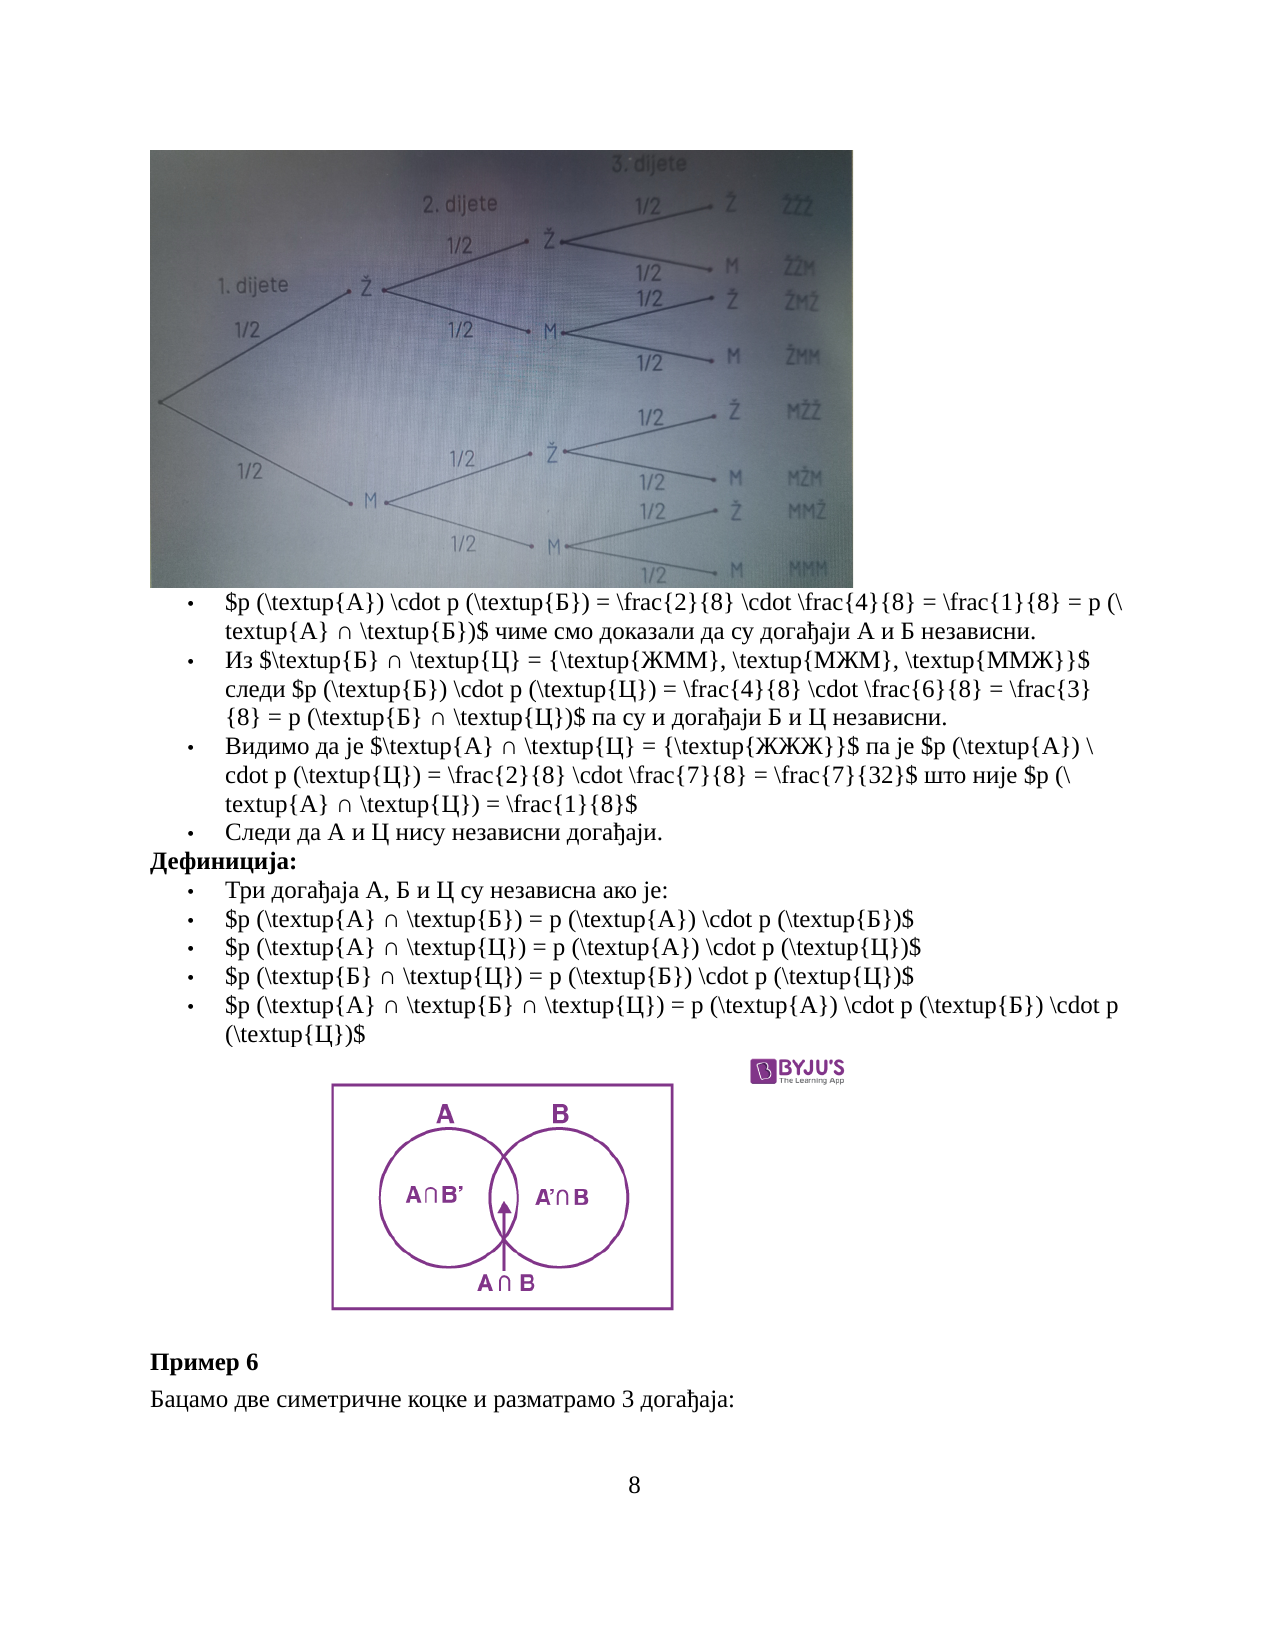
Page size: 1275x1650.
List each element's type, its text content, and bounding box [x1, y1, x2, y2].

list $p (\textup{А} ∩ \textup{Б}) = p (\textup{А}) \cdot p (\textup{Б})$ [187, 904, 1125, 932]
list $p (\textup{А}) \cdot p (\textup{Б}) = \frac{2}{8} \cdot \frac{4}{8} = \frac{1}{8} = p (\textup{А} ∩ \textup{Б})$ чиме смо доказали да су догађаји А и Б независни. [187, 587, 1125, 645]
text Дефиниција: [150, 846, 1125, 875]
list $p (\textup{А} ∩ \textup{Ц}) = p (\textup{А}) \cdot p (\textup{Ц})$ [187, 932, 1125, 961]
list Из $\textup{Б} ∩ \textup{Ц} = {\textup{ЖММ}, \textup{МЖМ}, \textup{ММЖ}}$ следи $p (\textup{Б}) \cdot p (\textup{Ц}) = \frac{4}{8} \cdot \frac{6}{8} = \frac{3}{8} = p (\textup{Б} ∩ \textup{Ц})$ па су и догађаји Б и Ц независни. [187, 645, 1125, 731]
list Три догађаја А, Б и Ц су независна ако је: [187, 875, 1125, 904]
text Пример 6 [150, 1347, 1125, 1375]
picture [150, 150, 854, 588]
list Следи да А и Ц нису независни догађаји. [187, 817, 1125, 846]
text Бацамо две симетричне коцке и разматрамо 3 догађаја: [150, 1384, 1125, 1413]
list Видимо да је $\textup{А} ∩ \textup{Ц} = {\textup{ЖЖЖ}}$ па је $p (\textup{А}) \cdot p (\textup{Ц}) = \frac{2}{8} \cdot \frac{7}{8} = \frac{7}{32}$ што није $p (\textup{А} ∩ \textup{Ц}) = \frac{1}{8}$ [187, 731, 1125, 817]
list $p (\textup{Б} ∩ \textup{Ц}) = p (\textup{Б}) \cdot p (\textup{Ц})$ [187, 961, 1125, 990]
list $p (\textup{А} ∩ \textup{Б} ∩ \textup{Ц}) = p (\textup{А}) \cdot p (\textup{Б}) \cdot p (\textup{Ц})$ [187, 990, 1125, 1047]
picture [150, 1047, 854, 1347]
